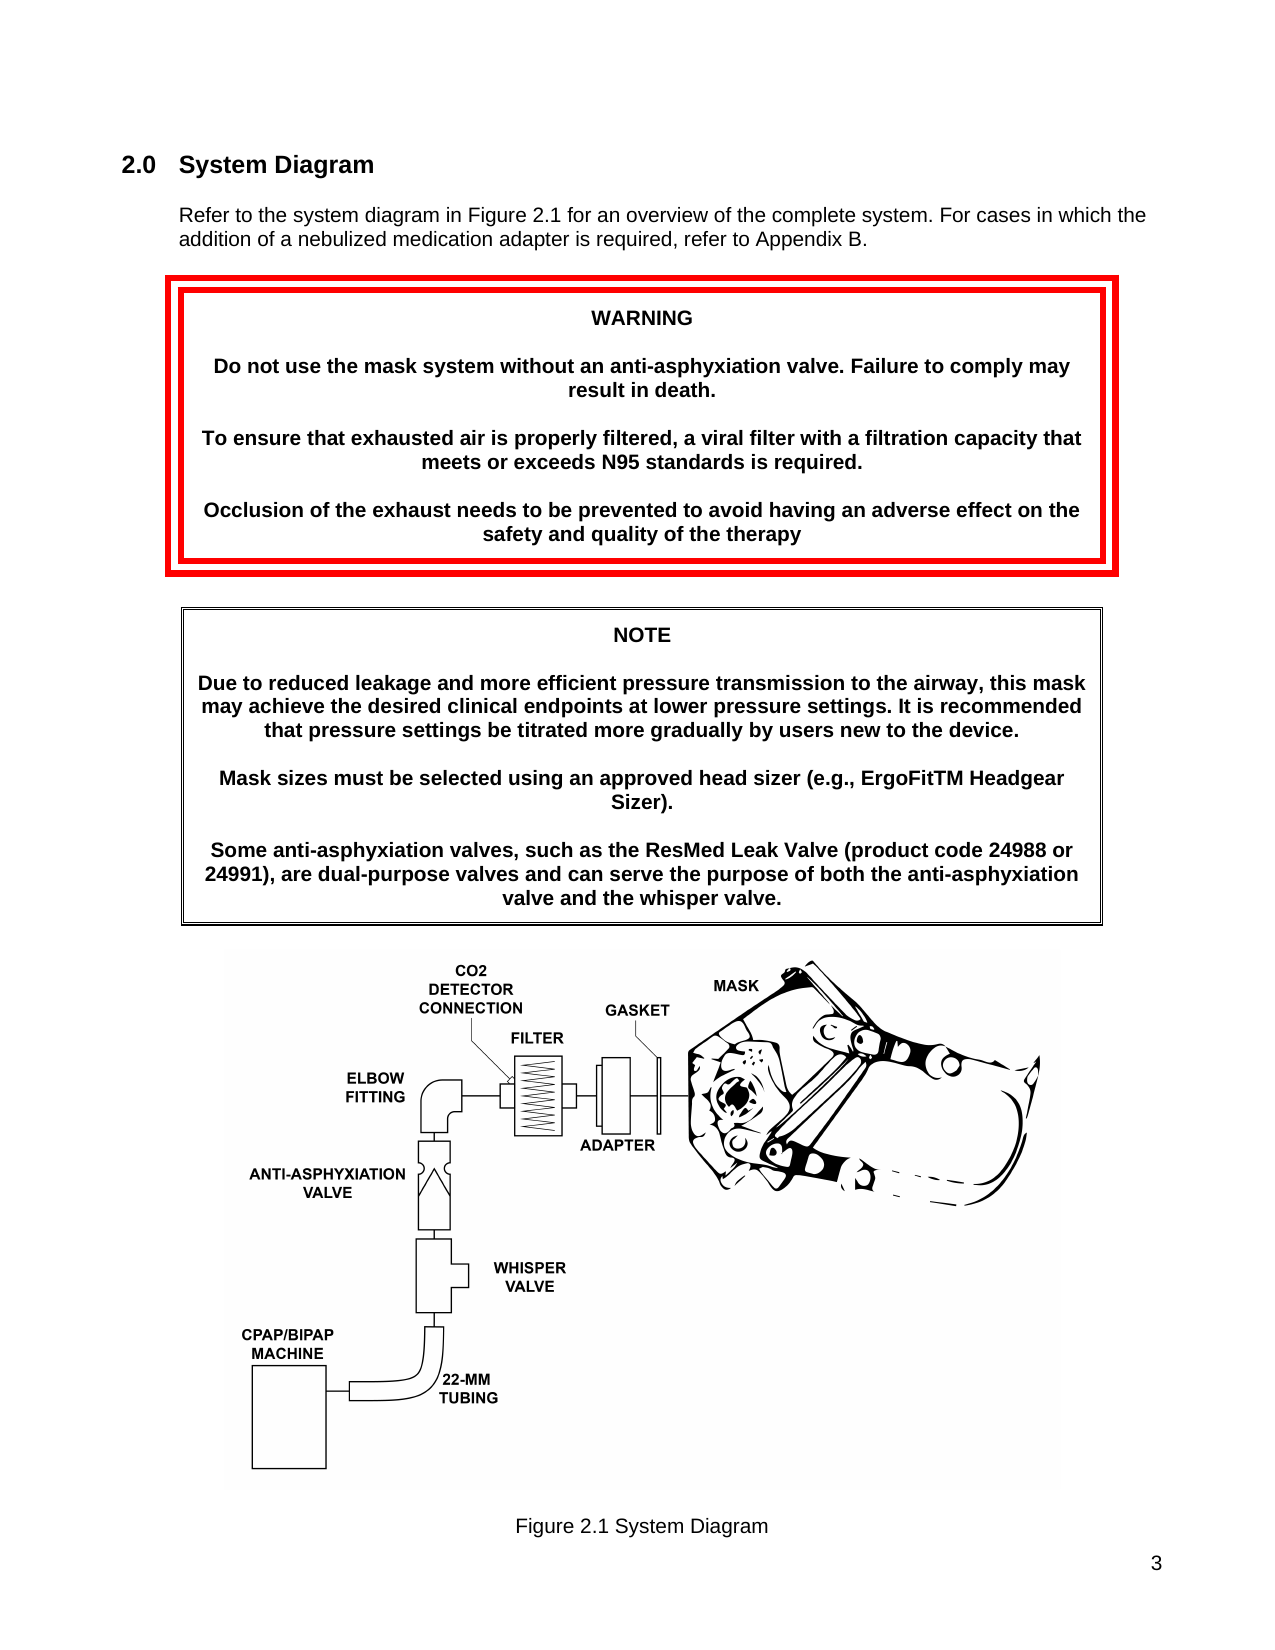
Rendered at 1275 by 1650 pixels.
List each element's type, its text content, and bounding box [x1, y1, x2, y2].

subtitle System Diagram [121, 150, 1162, 179]
text Do not use the mask system without an anti-asphyxiation valve. Failure to comply may result in death. [184, 322, 1100, 394]
picture [223, 949, 1061, 1490]
text Refer to the system diagram in Figure 2.1 for an overview of the complete system. For cases in which the addition of a nebulized medication adapter is required, refer to Appendix B. [178, 203, 1162, 251]
text Mask sizes must be selected using an approved head sizer (e.g., ErgoFitTM Headgear Sizer). [184, 751, 1100, 814]
text Due to reduced leakage and more efficient pressure transmission to the airway, this mask may achieve the desired clinical endpoints at lower pressure settings. It is recommended that pressure settings be titrated more gradually by users new to the device. [184, 655, 1100, 742]
text To ensure that exhausted air is properly filtered, a viral filter with a filtration capacity that meets or exceeds N95 standards is required. [184, 394, 1100, 466]
text Occlusion of the exhaust needs to be prevented to avoid having an adverse effect on the safety and quality of the therapy [171, 466, 1112, 570]
text WARNING [171, 281, 1112, 322]
text Figure 2.1 System Diagram [121, 1513, 1162, 1537]
text Some anti-asphyxiation valves, such as the ResMed Leak Valve (product code 24988 or 24991), are dual-purpose valves and can serve the purpose of both the anti-asphyxiation valve and the whisper valve. [184, 822, 1100, 922]
text NOTE [184, 610, 1100, 646]
